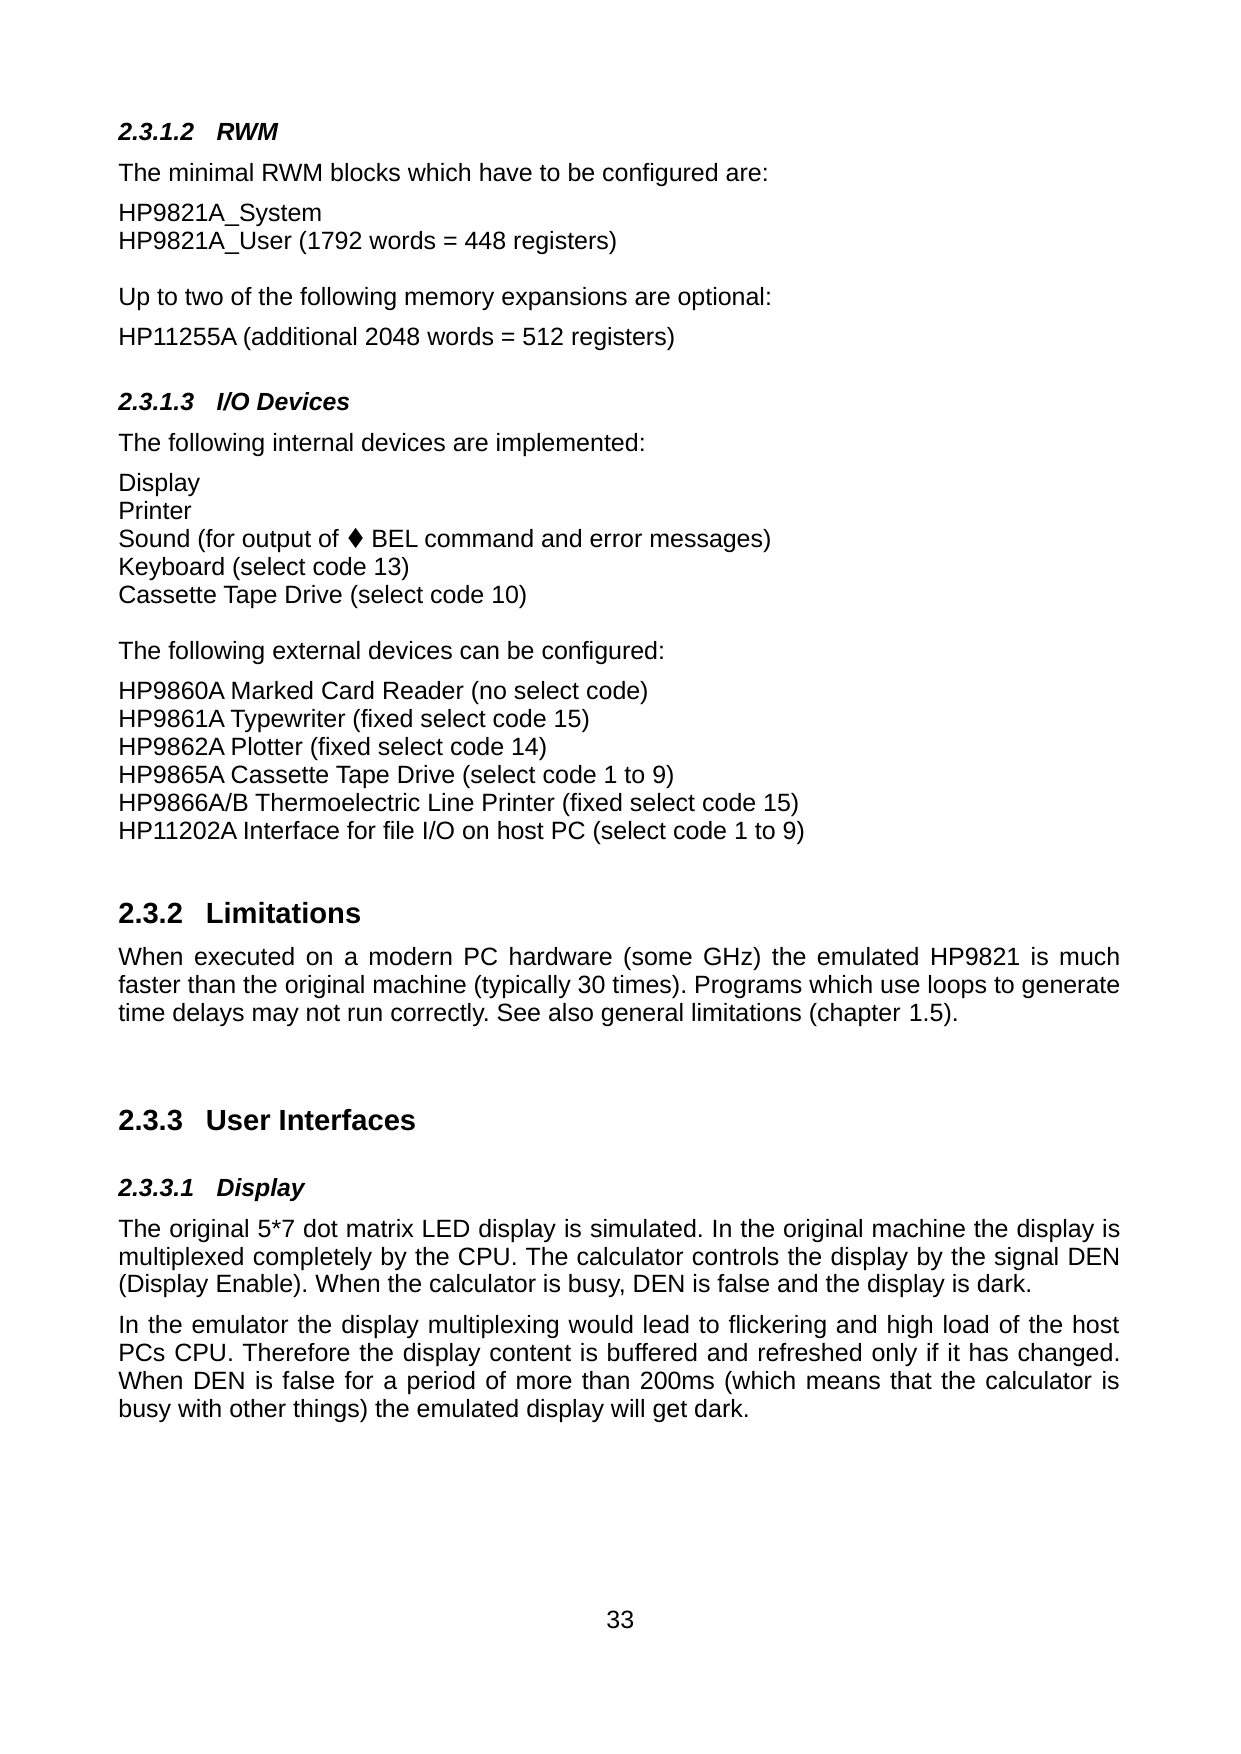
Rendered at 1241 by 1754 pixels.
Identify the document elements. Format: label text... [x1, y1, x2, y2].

text Up to two of the following memory expansions are optional: [118, 282, 1122, 310]
text HP11255A (additional 2048 words = 512 registers) [118, 323, 1122, 351]
text In the emulator the display multiplexing would lead to flickering and high load of the host PCs CPU. Therefore the display content is buffered and refreshed only if it has changed. When DEN is false for a period of more than 200ms (which means that the calculator is busy with other things) the emulated display will get dark. [118, 1311, 1122, 1422]
subtitle Display [118, 1174, 1122, 1202]
subtitle User Interfaces [118, 1104, 1122, 1137]
subtitle Limitations [118, 897, 1122, 930]
text Printer [118, 497, 1122, 525]
text Keyboard (select code 13) [118, 553, 1122, 581]
text When executed on a modern PC hardware (some GHz) the emulated HP9821 is much faster than the original machine (typically 30 times). Programs which use loops to generate time delays may not run correctly. See also general limitations (chapter 1.5). [118, 942, 1122, 1026]
text The original 5*7 dot matrix LED display is simulated. In the original machine the display is multiplexed completely by the CPU. The calculator controls the display by the signal DEN (Display Enable). When the calculator is busy, DEN is false and the display is dark. [118, 1214, 1122, 1298]
subtitle RWM [118, 118, 1122, 146]
text HP11202A Interface for file I/O on host PC (select code 1 to 9) [118, 817, 1122, 844]
text HP9860A Marked Card Reader (no select code) [118, 677, 1122, 705]
text HP9861A Typewriter (fixed select code 15) [118, 705, 1122, 733]
text HP9821A_System HP9821A_User (1792 words = 448 registers) [118, 199, 1122, 254]
text Sound (for output of BEL command and error messages) [118, 525, 1122, 553]
subtitle I/O Devices [118, 388, 1122, 416]
text HP9865A Cassette Tape Drive (select code 1 to 9) [118, 761, 1122, 789]
text The minimal RWM blocks which have to be configured are: [118, 158, 1122, 186]
text Display [118, 469, 1122, 497]
text Cassette Tape Drive (select code 10) [118, 581, 1122, 609]
text The following external devices can be configured: [118, 637, 1122, 664]
text The following internal devices are implemented: [118, 428, 1122, 456]
text HP9866A/B Thermoelectric Line Printer (fixed select code 15) [118, 789, 1122, 817]
text HP9862A Plotter (fixed select code 14) [118, 733, 1122, 761]
